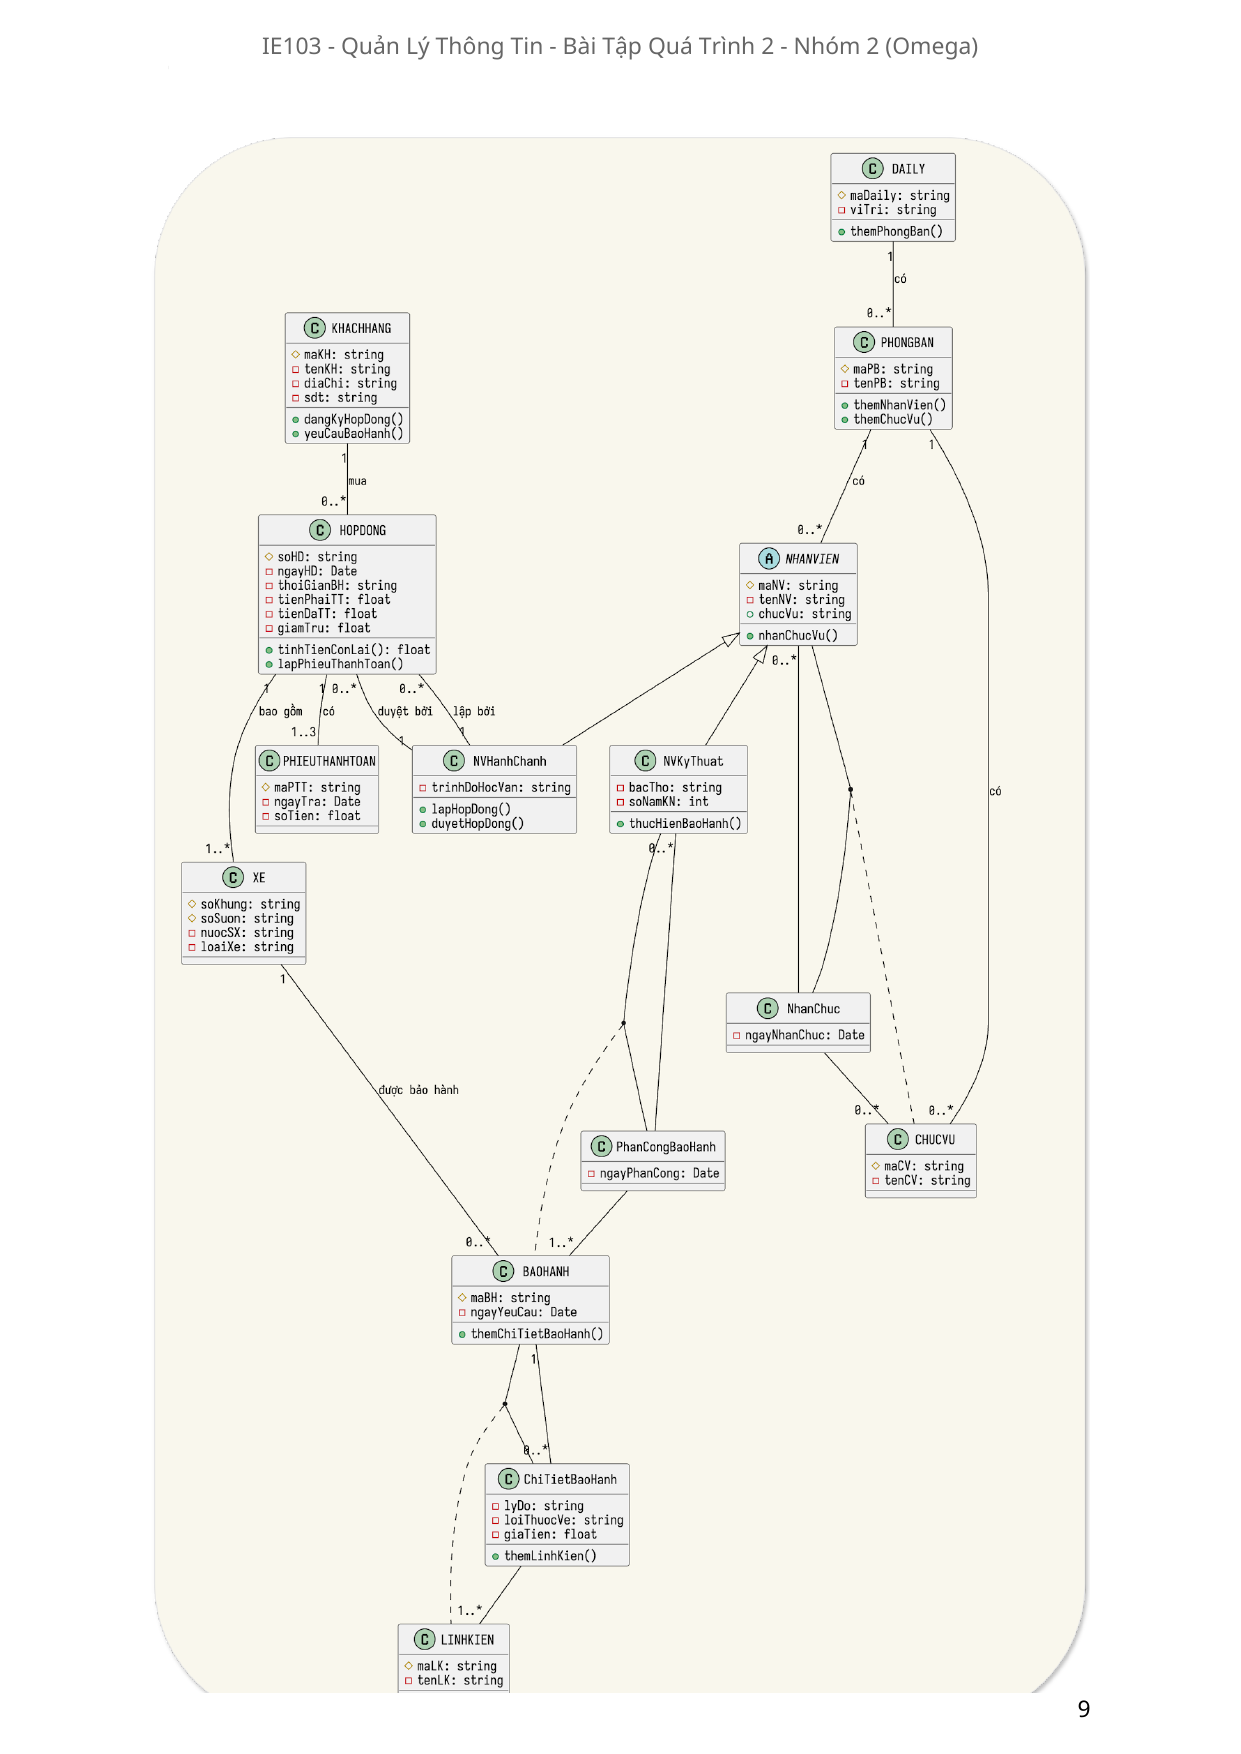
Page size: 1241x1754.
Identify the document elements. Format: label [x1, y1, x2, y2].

picture [150, 133, 1091, 1693]
